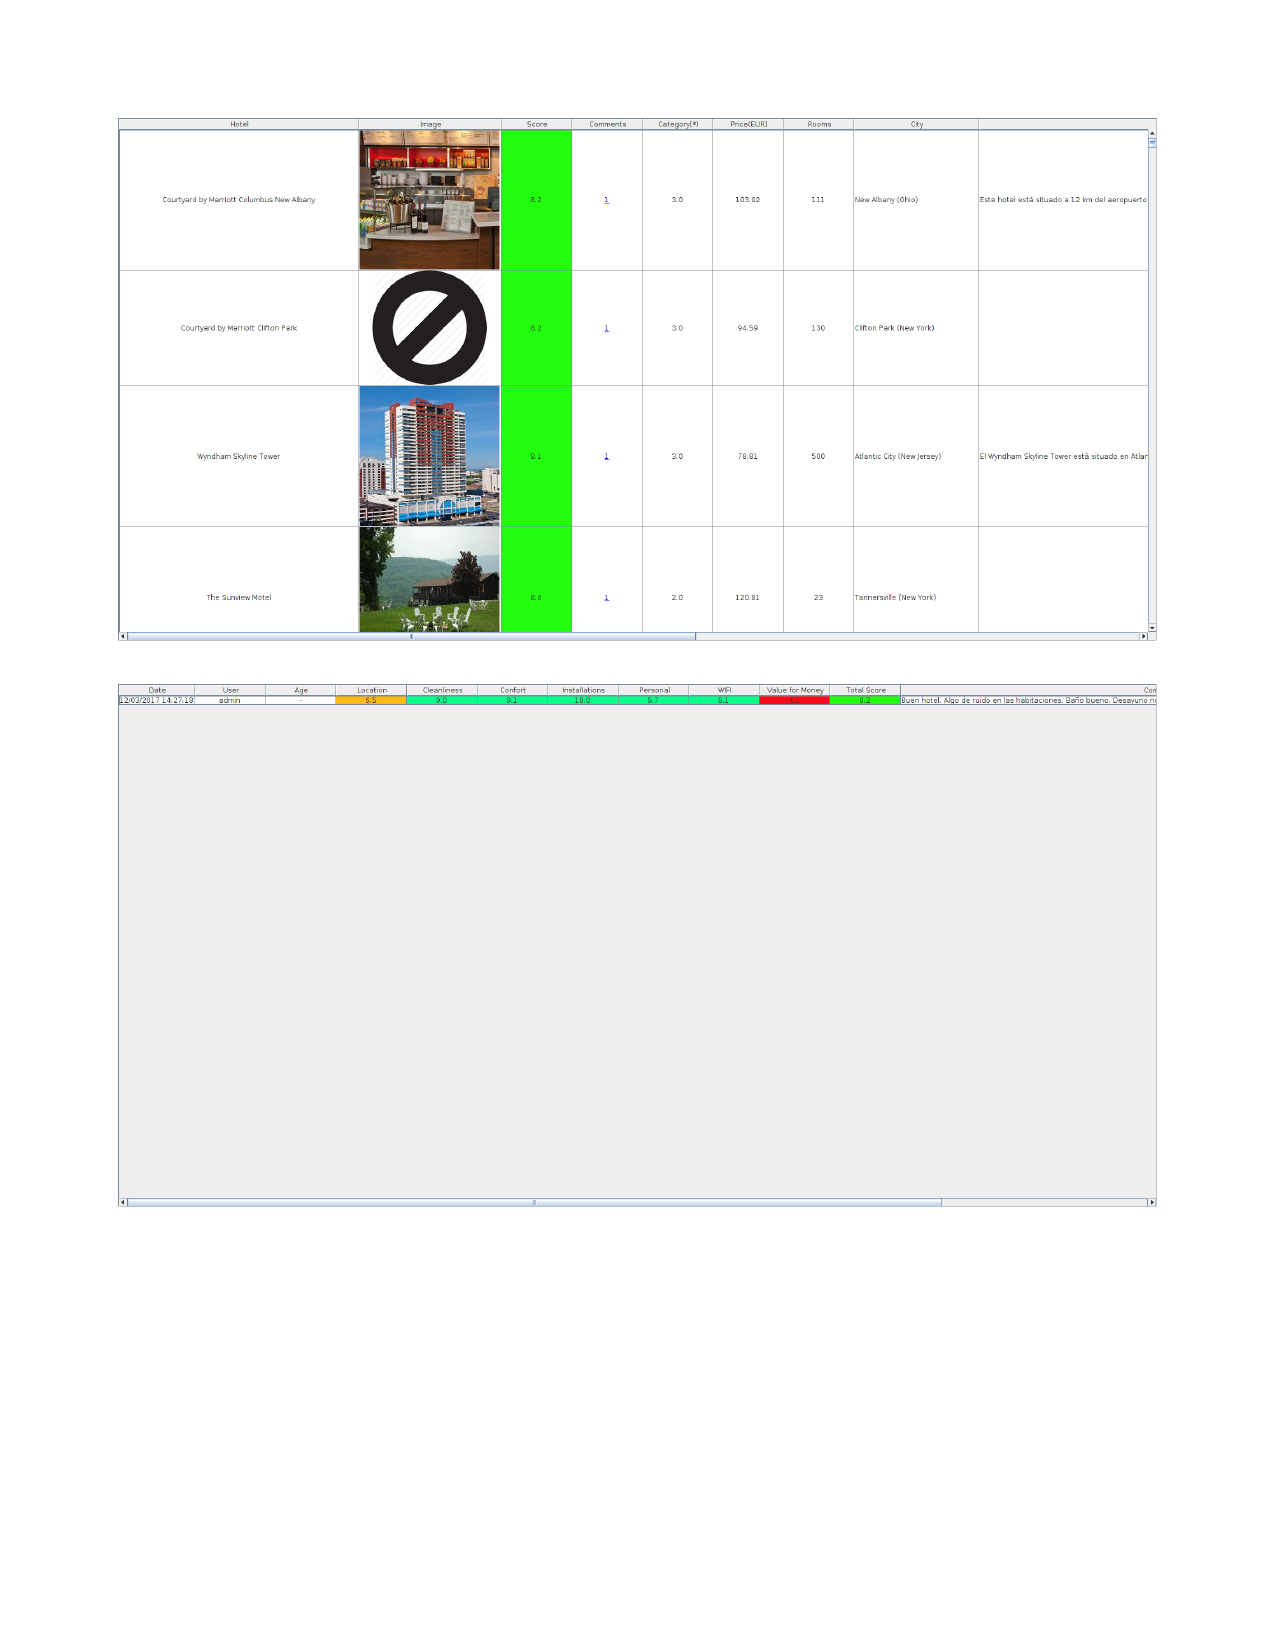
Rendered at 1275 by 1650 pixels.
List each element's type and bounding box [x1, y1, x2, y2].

picture [118, 118, 1157, 641]
picture [118, 684, 1157, 1207]
